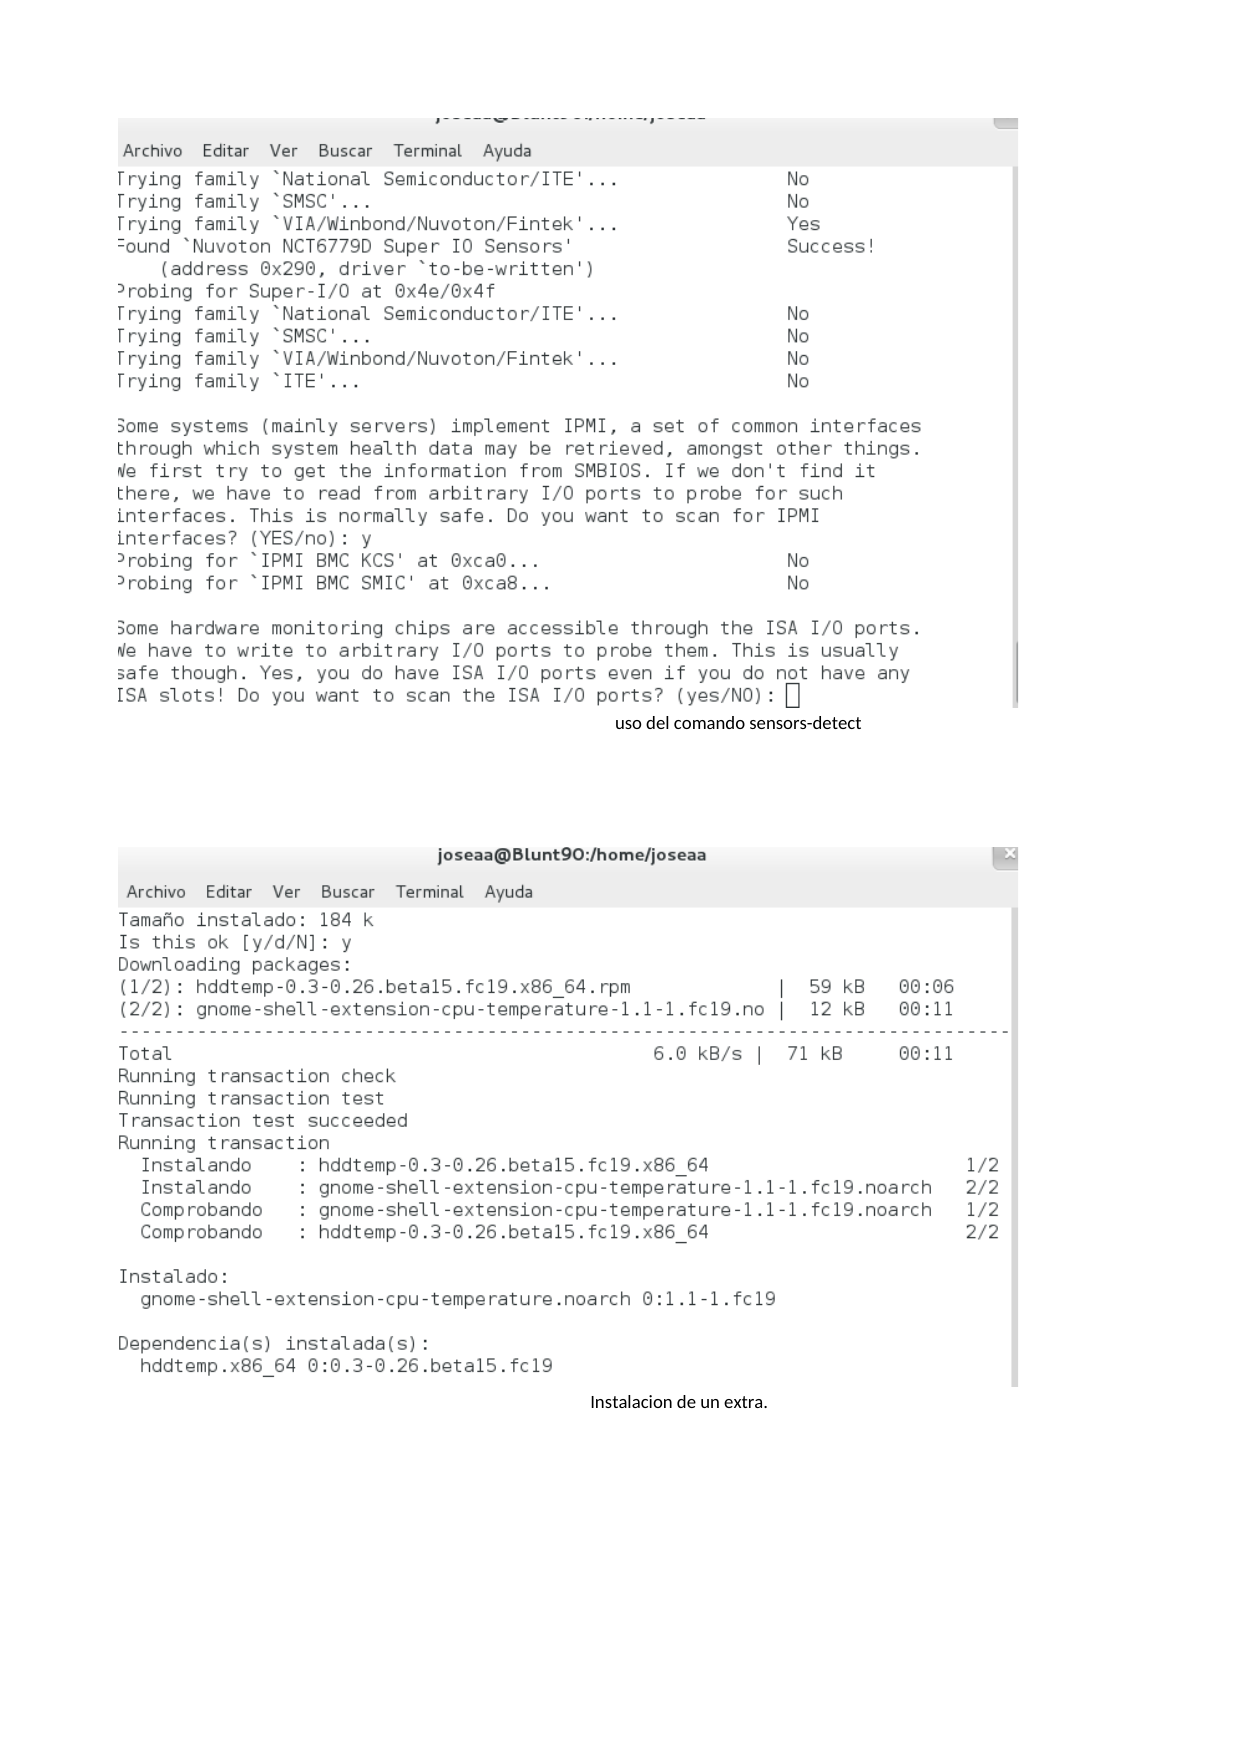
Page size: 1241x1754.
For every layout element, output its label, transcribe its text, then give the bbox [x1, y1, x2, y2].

text uso del comando sensors-detect [118, 707, 1122, 735]
text Instalacion de un extra. [118, 1386, 1122, 1414]
